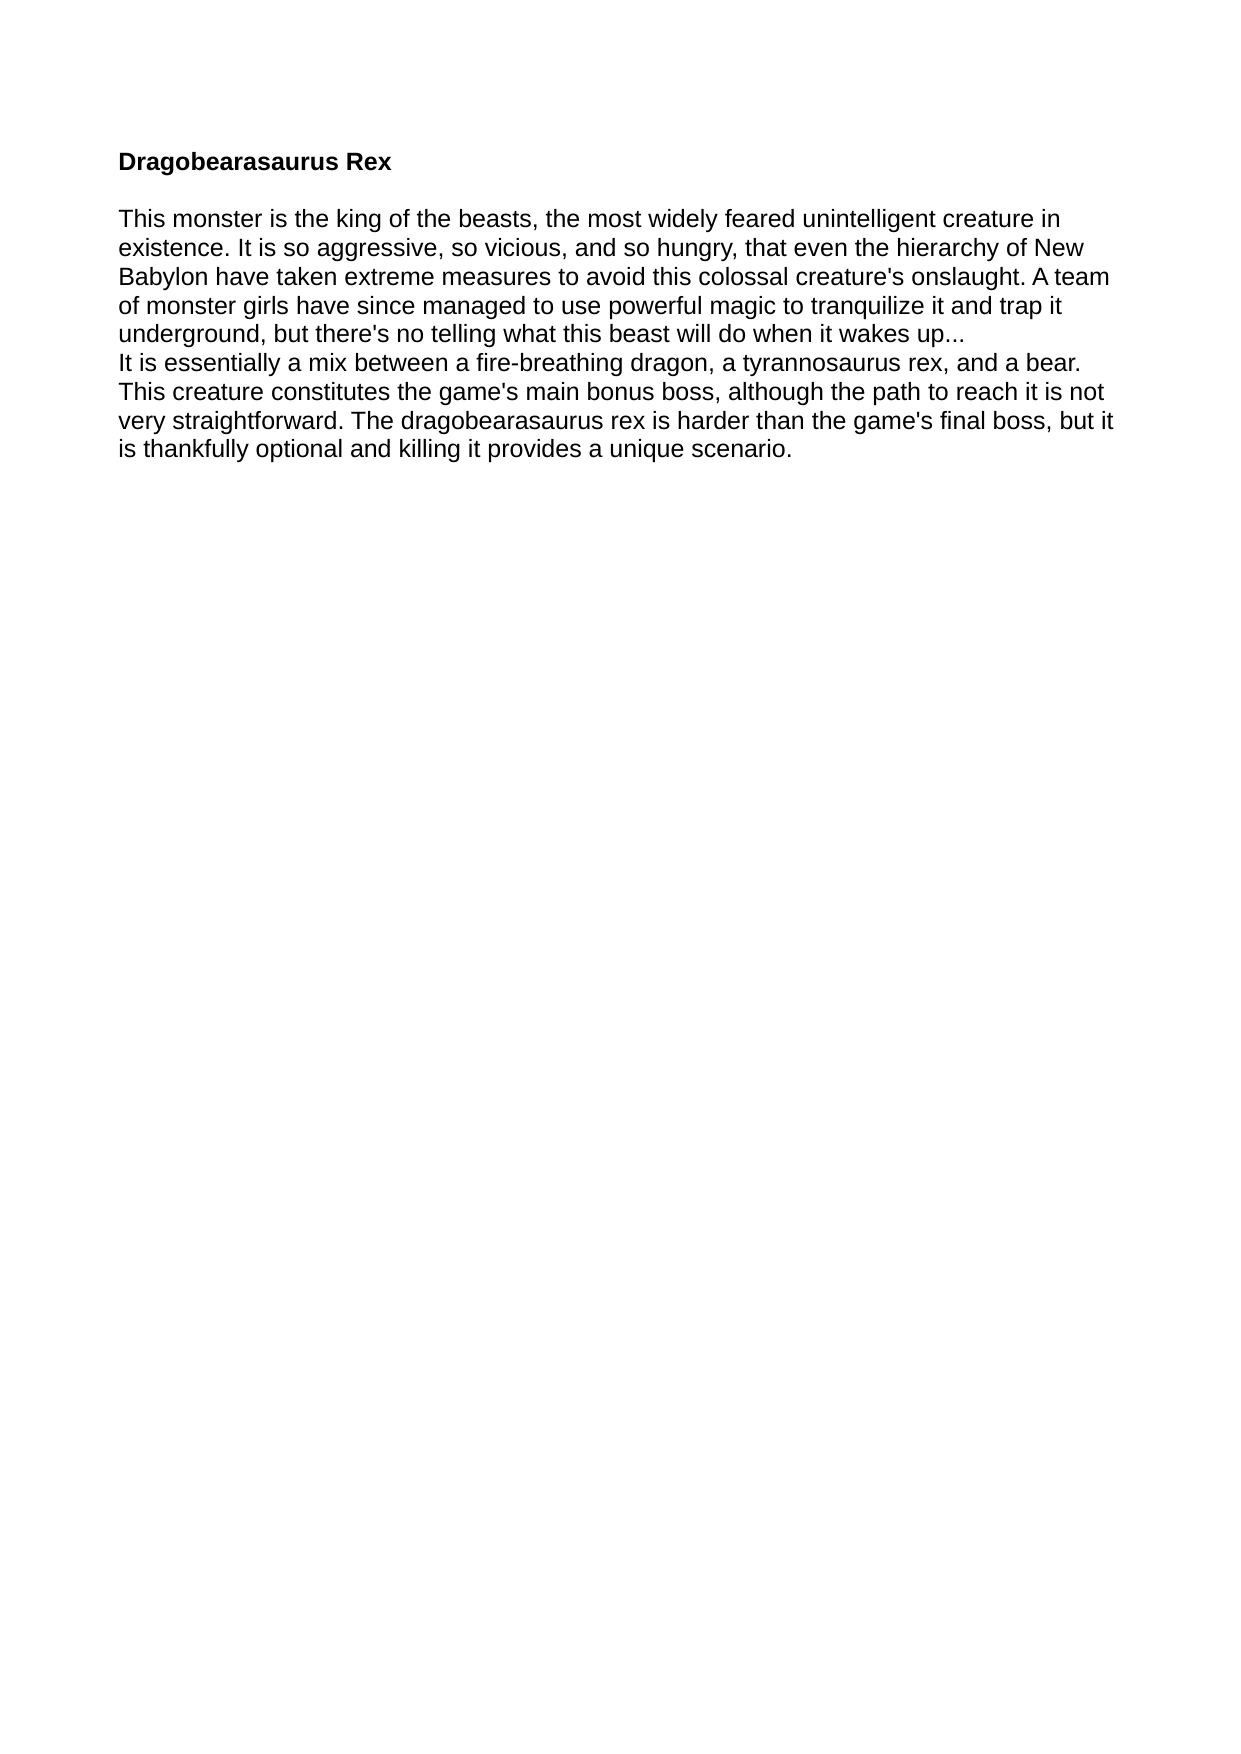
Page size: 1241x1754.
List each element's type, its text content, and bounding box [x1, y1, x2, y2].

text It is essentially a mix between a fire-breathing dragon, a tyrannosaurus rex, and a bear. This creature constitutes the game's main bonus boss, although the path to reach it is not very straightforward. The dragobearasaurus rex is harder than the game's final boss, but it is thankfully optional and killing it provides a unique scenario. [118, 348, 1122, 463]
text This monster is the king of the beasts, the most widely feared unintelligent creature in existence. It is so aggressive, so vicious, and so hungry, that even the hierarchy of New Babylon have taken extreme measures to avoid this colossal creature's onslaught. A team of monster girls have since managed to use powerful magic to tranquilize it and trap it underground, but there's no telling what this beast will do when it wakes up... [118, 204, 1122, 348]
text Dragobearasaurus Rex [118, 147, 1122, 176]
